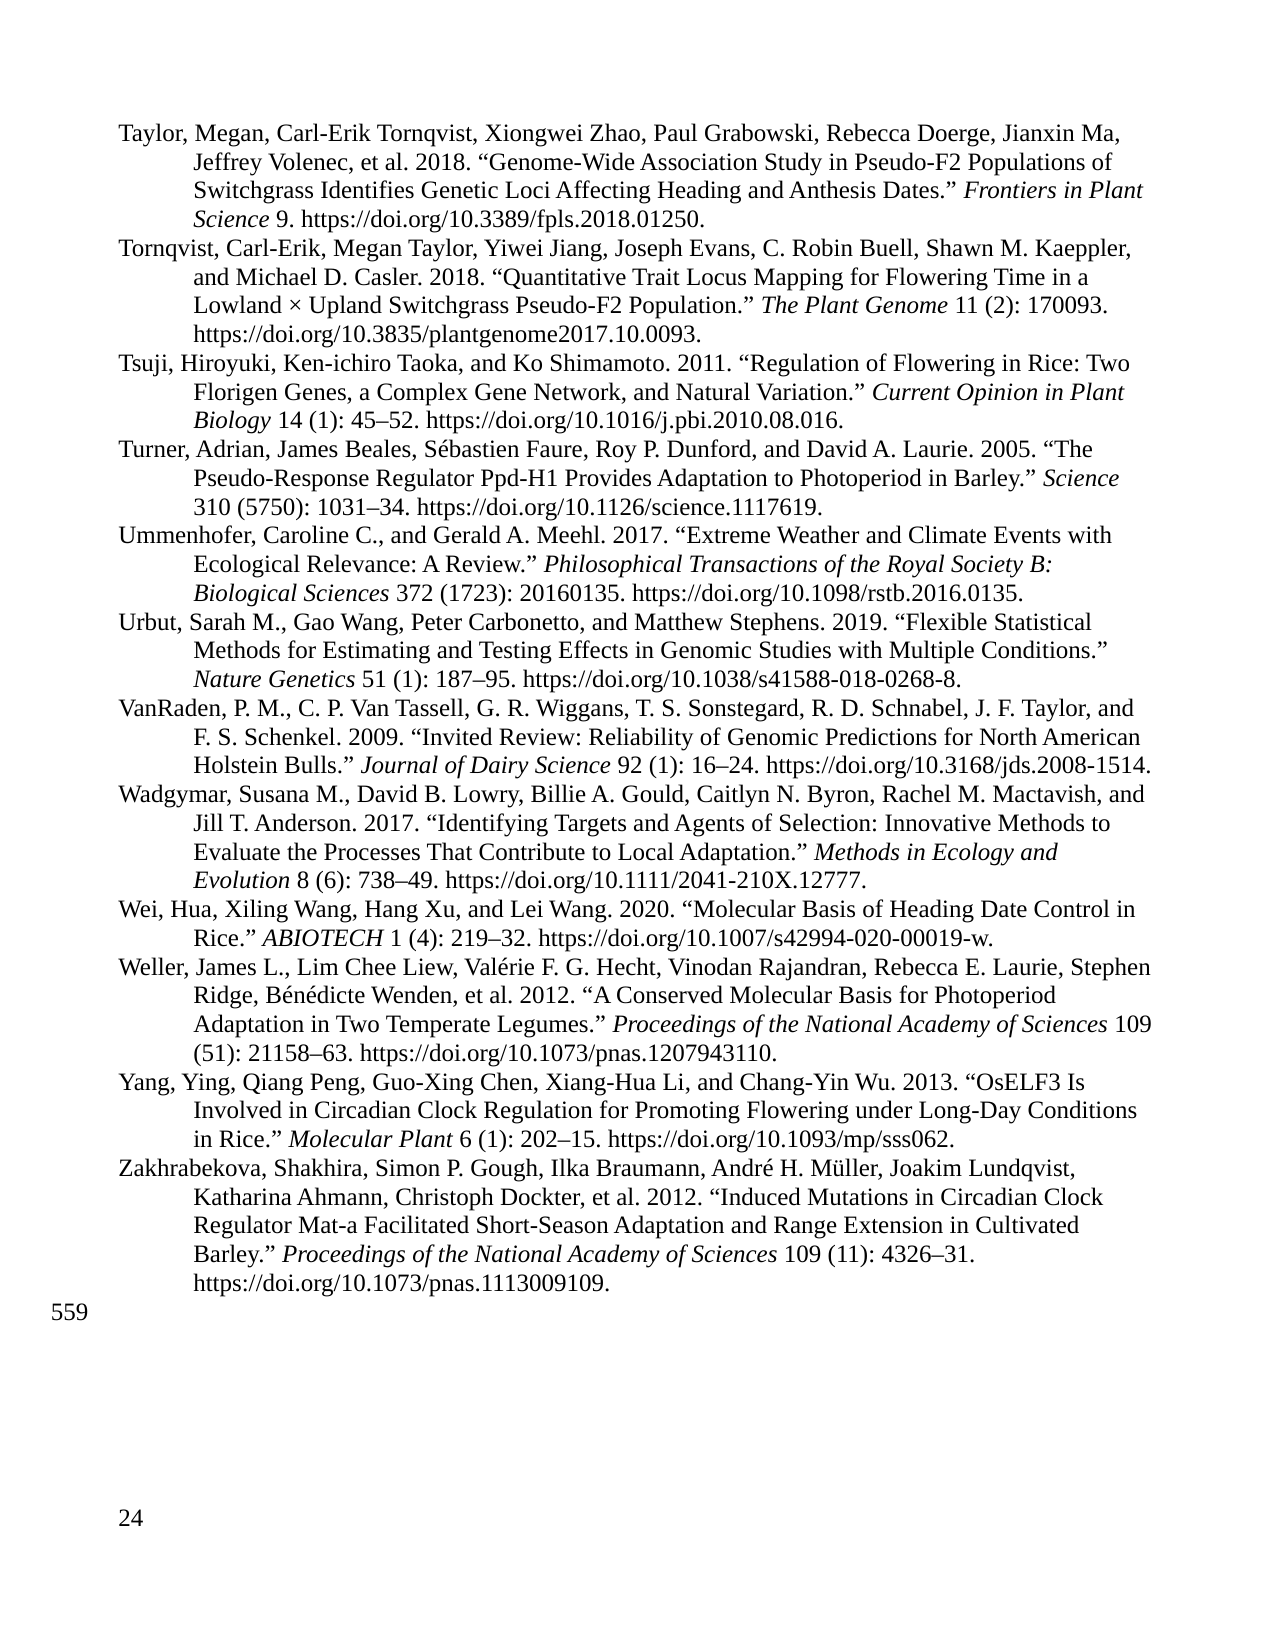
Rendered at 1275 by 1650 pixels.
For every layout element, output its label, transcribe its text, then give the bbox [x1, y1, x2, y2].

text Wei, Hua, Xiling Wang, Hang Xu, and Lei Wang. 2020. “Molecular Basis of Heading Date Control in Rice.” ABIOTECH 1 (4): 219–32. https://doi.org/10.1007/s42994-020-00019-w. [118, 894, 1157, 952]
text VanRaden, P. M., C. P. Van Tassell, G. R. Wiggans, T. S. Sonstegard, R. D. Schnabel, J. F. Taylor, and F. S. Schenkel. 2009. “Invited Review: Reliability of Genomic Predictions for North American Holstein Bulls.” Journal of Dairy Science 92 (1): 16–24. https://doi.org/10.3168/jds.2008-1514. [118, 693, 1157, 779]
text Weller, James L., Lim Chee Liew, Valérie F. G. Hecht, Vinodan Rajandran, Rebecca E. Laurie, Stephen Ridge, Bénédicte Wenden, et al. 2012. “A Conserved Molecular Basis for Photoperiod Adaptation in Two Temperate Legumes.” Proceedings of the National Academy of Sciences 109 (51): 21158–63. https://doi.org/10.1073/pnas.1207943110. [118, 952, 1157, 1067]
text Taylor, Megan, Carl-Erik Tornqvist, Xiongwei Zhao, Paul Grabowski, Rebecca Doerge, Jianxin Ma, Jeffrey Volenec, et al. 2018. “Genome-Wide Association Study in Pseudo-F2 Populations of Switchgrass Identifies Genetic Loci Affecting Heading and Anthesis Dates.” Frontiers in Plant Science 9. https://doi.org/10.3389/fpls.2018.01250. [118, 118, 1157, 233]
text Zakhrabekova, Shakhira, Simon P. Gough, Ilka Braumann, André H. Müller, Joakim Lundqvist, Katharina Ahmann, Christoph Dockter, et al. 2012. “Induced Mutations in Circadian Clock Regulator Mat-a Facilitated Short-Season Adaptation and Range Extension in Cultivated Barley.” Proceedings of the National Academy of Sciences 109 (11): 4326–31. https://doi.org/10.1073/pnas.1113009109. [118, 1153, 1157, 1297]
text Tornqvist, Carl-Erik, Megan Taylor, Yiwei Jiang, Joseph Evans, C. Robin Buell, Shawn M. Kaeppler, and Michael D. Casler. 2018. “Quantitative Trait Locus Mapping for Flowering Time in a Lowland × Upland Switchgrass Pseudo-F2 Population.” The Plant Genome 11 (2): 170093. https://doi.org/10.3835/plantgenome2017.10.0093. [118, 233, 1157, 348]
text Tsuji, Hiroyuki, Ken-ichiro Taoka, and Ko Shimamoto. 2011. “Regulation of Flowering in Rice: Two Florigen Genes, a Complex Gene Network, and Natural Variation.” Current Opinion in Plant Biology 14 (1): 45–52. https://doi.org/10.1016/j.pbi.2010.08.016. [118, 348, 1157, 434]
text Wadgymar, Susana M., David B. Lowry, Billie A. Gould, Caitlyn N. Byron, Rachel M. Mactavish, and Jill T. Anderson. 2017. “Identifying Targets and Agents of Selection: Innovative Methods to Evaluate the Processes That Contribute to Local Adaptation.” Methods in Ecology and Evolution 8 (6): 738–49. https://doi.org/10.1111/2041-210X.12777. [118, 779, 1157, 894]
text Urbut, Sarah M., Gao Wang, Peter Carbonetto, and Matthew Stephens. 2019. “Flexible Statistical Methods for Estimating and Testing Effects in Genomic Studies with Multiple Conditions.” Nature Genetics 51 (1): 187–95. https://doi.org/10.1038/s41588-018-0268-8. [118, 607, 1157, 693]
text Yang, Ying, Qiang Peng, Guo-Xing Chen, Xiang-Hua Li, and Chang-Yin Wu. 2013. “OsELF3 Is Involved in Circadian Clock Regulation for Promoting Flowering under Long-Day Conditions in Rice.” Molecular Plant 6 (1): 202–15. https://doi.org/10.1093/mp/sss062. [118, 1067, 1157, 1153]
text Ummenhofer, Caroline C., and Gerald A. Meehl. 2017. “Extreme Weather and Climate Events with Ecological Relevance: A Review.” Philosophical Transactions of the Royal Society B: Biological Sciences 372 (1723): 20160135. https://doi.org/10.1098/rstb.2016.0135. [118, 521, 1157, 607]
text Turner, Adrian, James Beales, Sébastien Faure, Roy P. Dunford, and David A. Laurie. 2005. “The Pseudo-Response Regulator Ppd-H1 Provides Adaptation to Photoperiod in Barley.” Science 310 (5750): 1031–34. https://doi.org/10.1126/science.1117619. [118, 434, 1157, 521]
